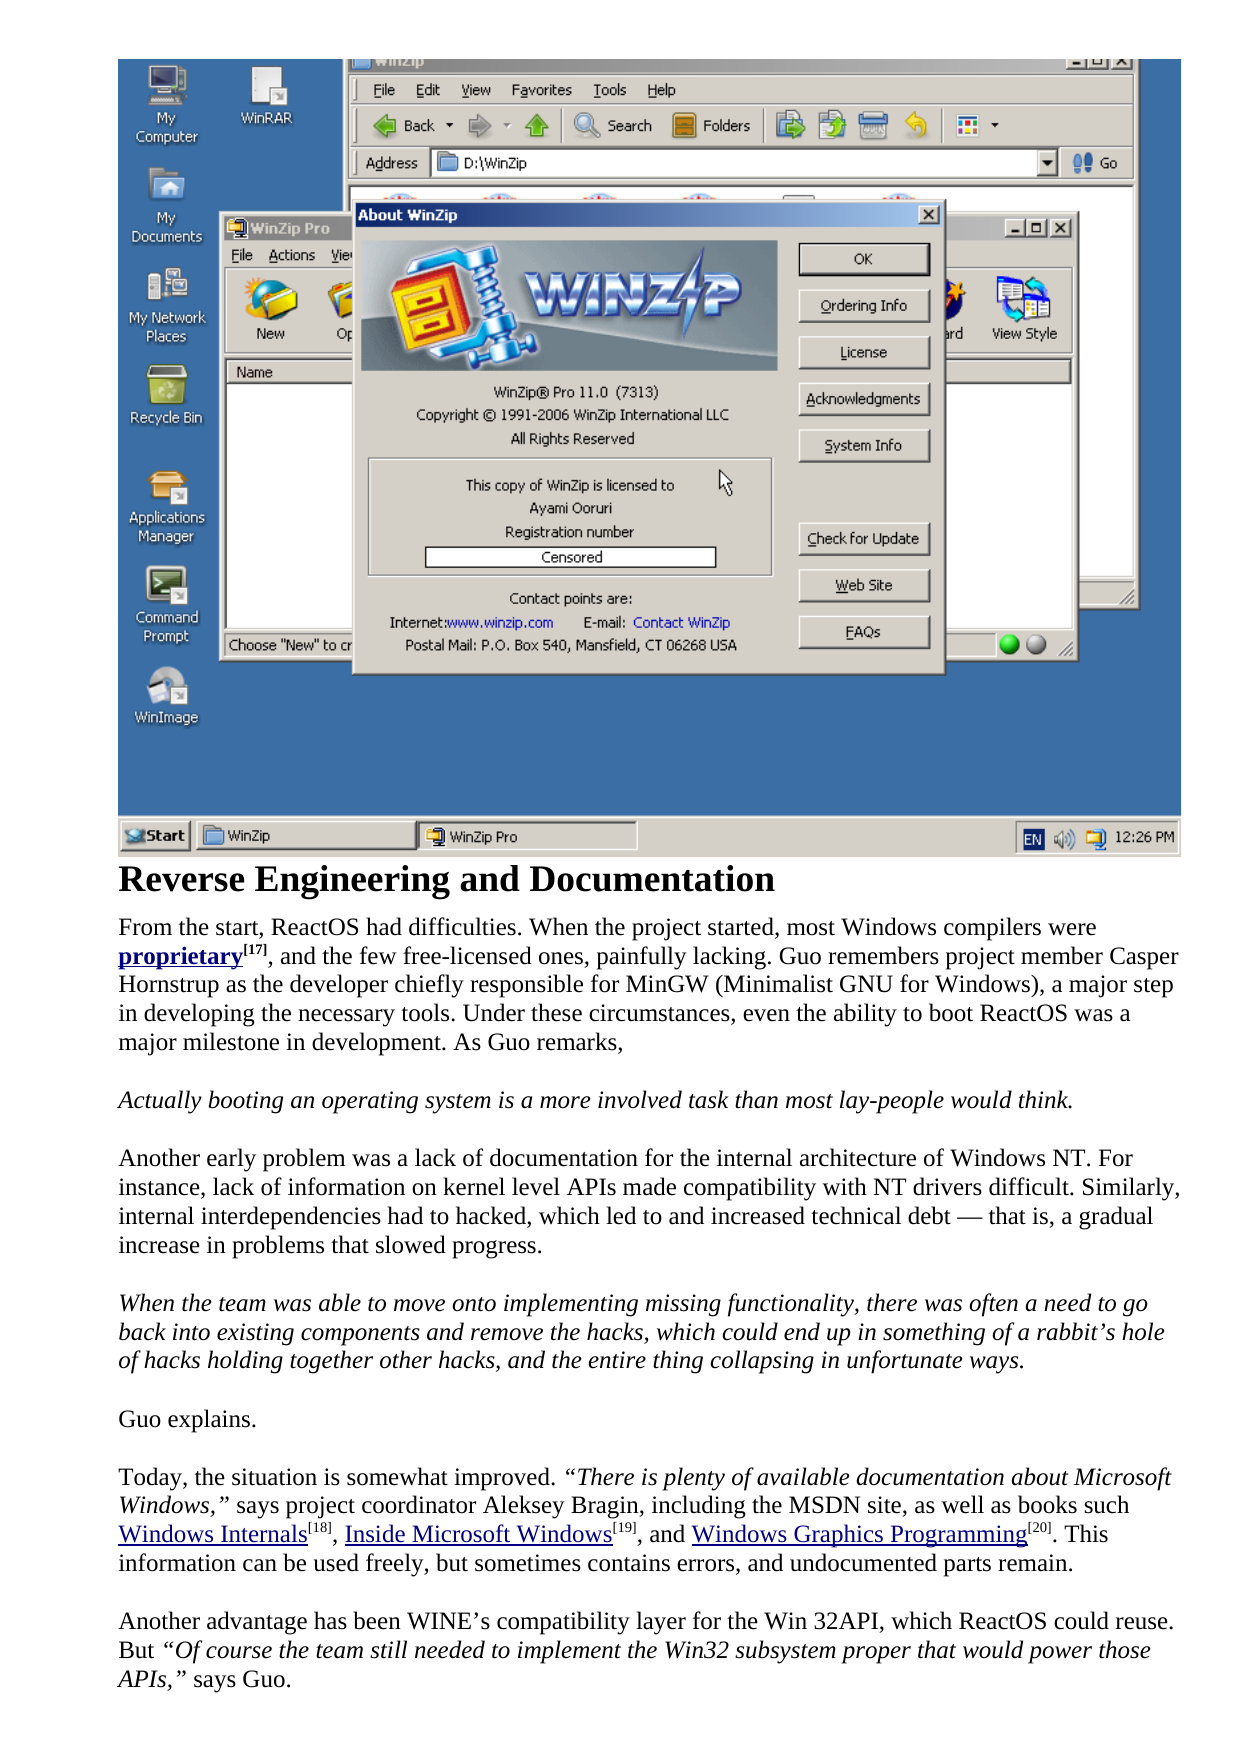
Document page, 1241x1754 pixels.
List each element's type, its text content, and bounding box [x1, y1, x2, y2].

text When the team was able to move onto implementing missing functionality, there was often a need to go back into existing components and remove the hacks, which could end up in something of a rabbit’s hole of hacks holding together other hacks, and the entire thing collapsing in unfortunate ways. [118, 1288, 1181, 1374]
text Today, the situation is somewhat improved. “There is plenty of available documentation about Microsoft Windows,” says project coordinator Aleksey Bragin, including the MSDN site, as well as books such Windows Internals, Inside Microsoft Windows, and Windows Graphics Programming. This information can be used freely, but sometimes contains errors, and undocumented parts remain. [118, 1462, 1181, 1577]
text Another advantage has been WINE’s compatibility layer for the Win 32API, which ReactOS could reuse. But “Of course the team still needed to implement the Win32 subsystem proper that would power those APIs,” says Guo. [118, 1606, 1181, 1693]
text Another early problem was a lack of documentation for the internal architecture of Windows NT. For instance, lack of information on kernel level APIs made compatibility with NT drivers difficult. Similarly, internal interdependencies had to hacked, which led to and increased technical debt — that is, a gradual increase in problems that slowed progress. [118, 1143, 1181, 1258]
subtitle Reverse Engineering and Documentation [118, 857, 1181, 899]
text From the start, ReactOS had difficulties. When the project started, most Windows compilers were proprietary, and the few free-licensed ones, painfully lacking. Guo remembers project member Casper Hornstrup as the developer chiefly responsible for MinGW (Minimalist GNU for Windows), a major step in developing the necessary tools. Under these circumstances, even the ability to boot ReactOS was a major milestone in development. As Guo remarks, [118, 912, 1181, 1056]
text Actually booting an operating system is a more involved task than most lay-people would think. [118, 1085, 1181, 1114]
picture [118, 59, 1182, 857]
text Guo explains. [118, 1404, 1181, 1432]
